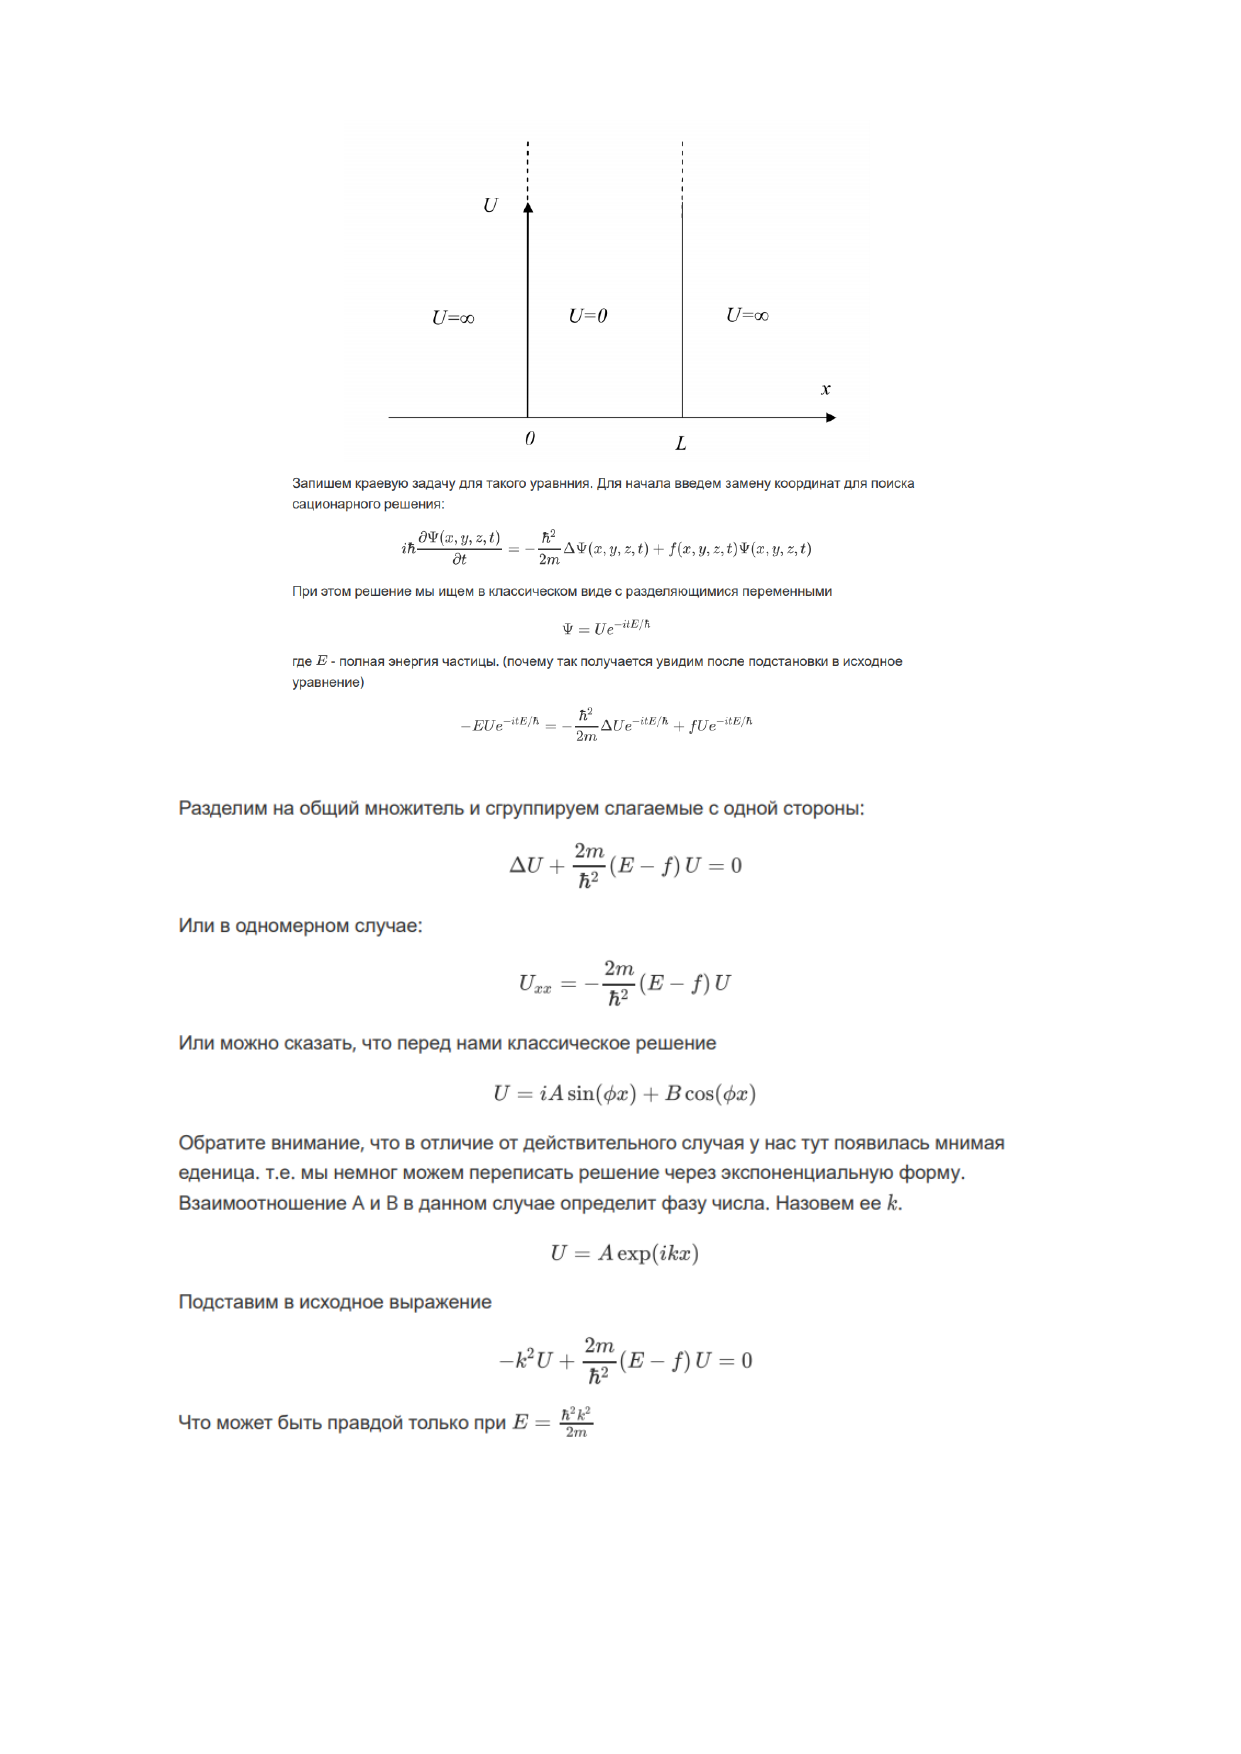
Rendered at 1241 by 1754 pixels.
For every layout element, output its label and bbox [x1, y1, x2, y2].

picture [118, 784, 1123, 1472]
picture [226, 118, 1014, 751]
